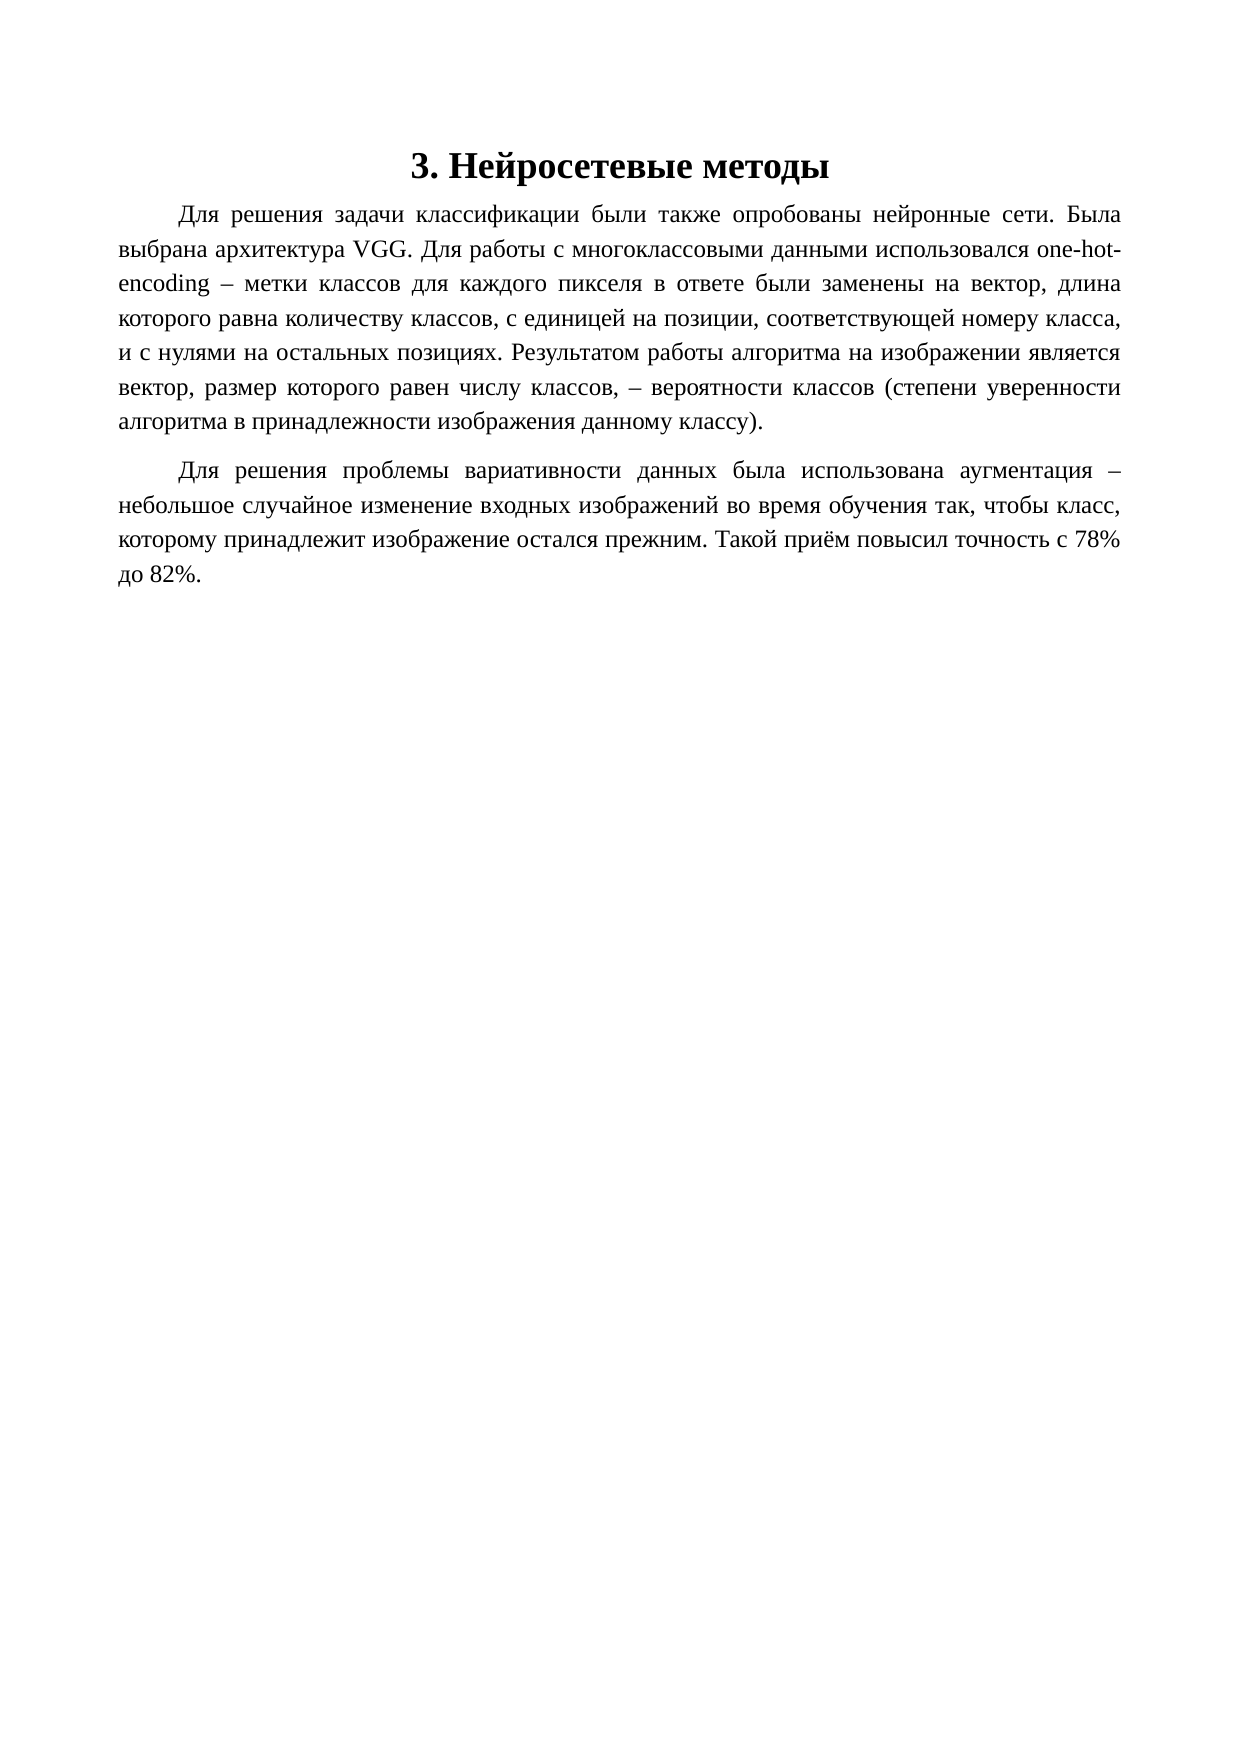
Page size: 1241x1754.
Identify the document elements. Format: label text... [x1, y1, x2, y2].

text Для решения проблемы вариативности данных была использована аугментация – небольшое случайное изменение входных изображений во время обучения так, чтобы класс, которому принадлежит изображение остался прежним. Такой приём повысил точность с 78% до 82%. [118, 455, 1122, 587]
text Для решения задачи классификации были также опробованы нейронные сети. Была выбрана архитектура VGG. Для работы с многоклассовыми данными использовался one-hot-encoding – метки классов для каждого пикселя в ответе были заменены на вектор, длина которого равна количеству классов, с единицей на позиции, соответствующей номеру класса, и с нулями на остальных позициях. Результатом работы алгоритма на изображении является вектор, размер которого равен числу классов, – вероятности классов (степени уверенности алгоритма в принадлежности изображения данному классу). [118, 199, 1122, 435]
subtitle 3. Нейросетевые методы [118, 143, 1122, 187]
